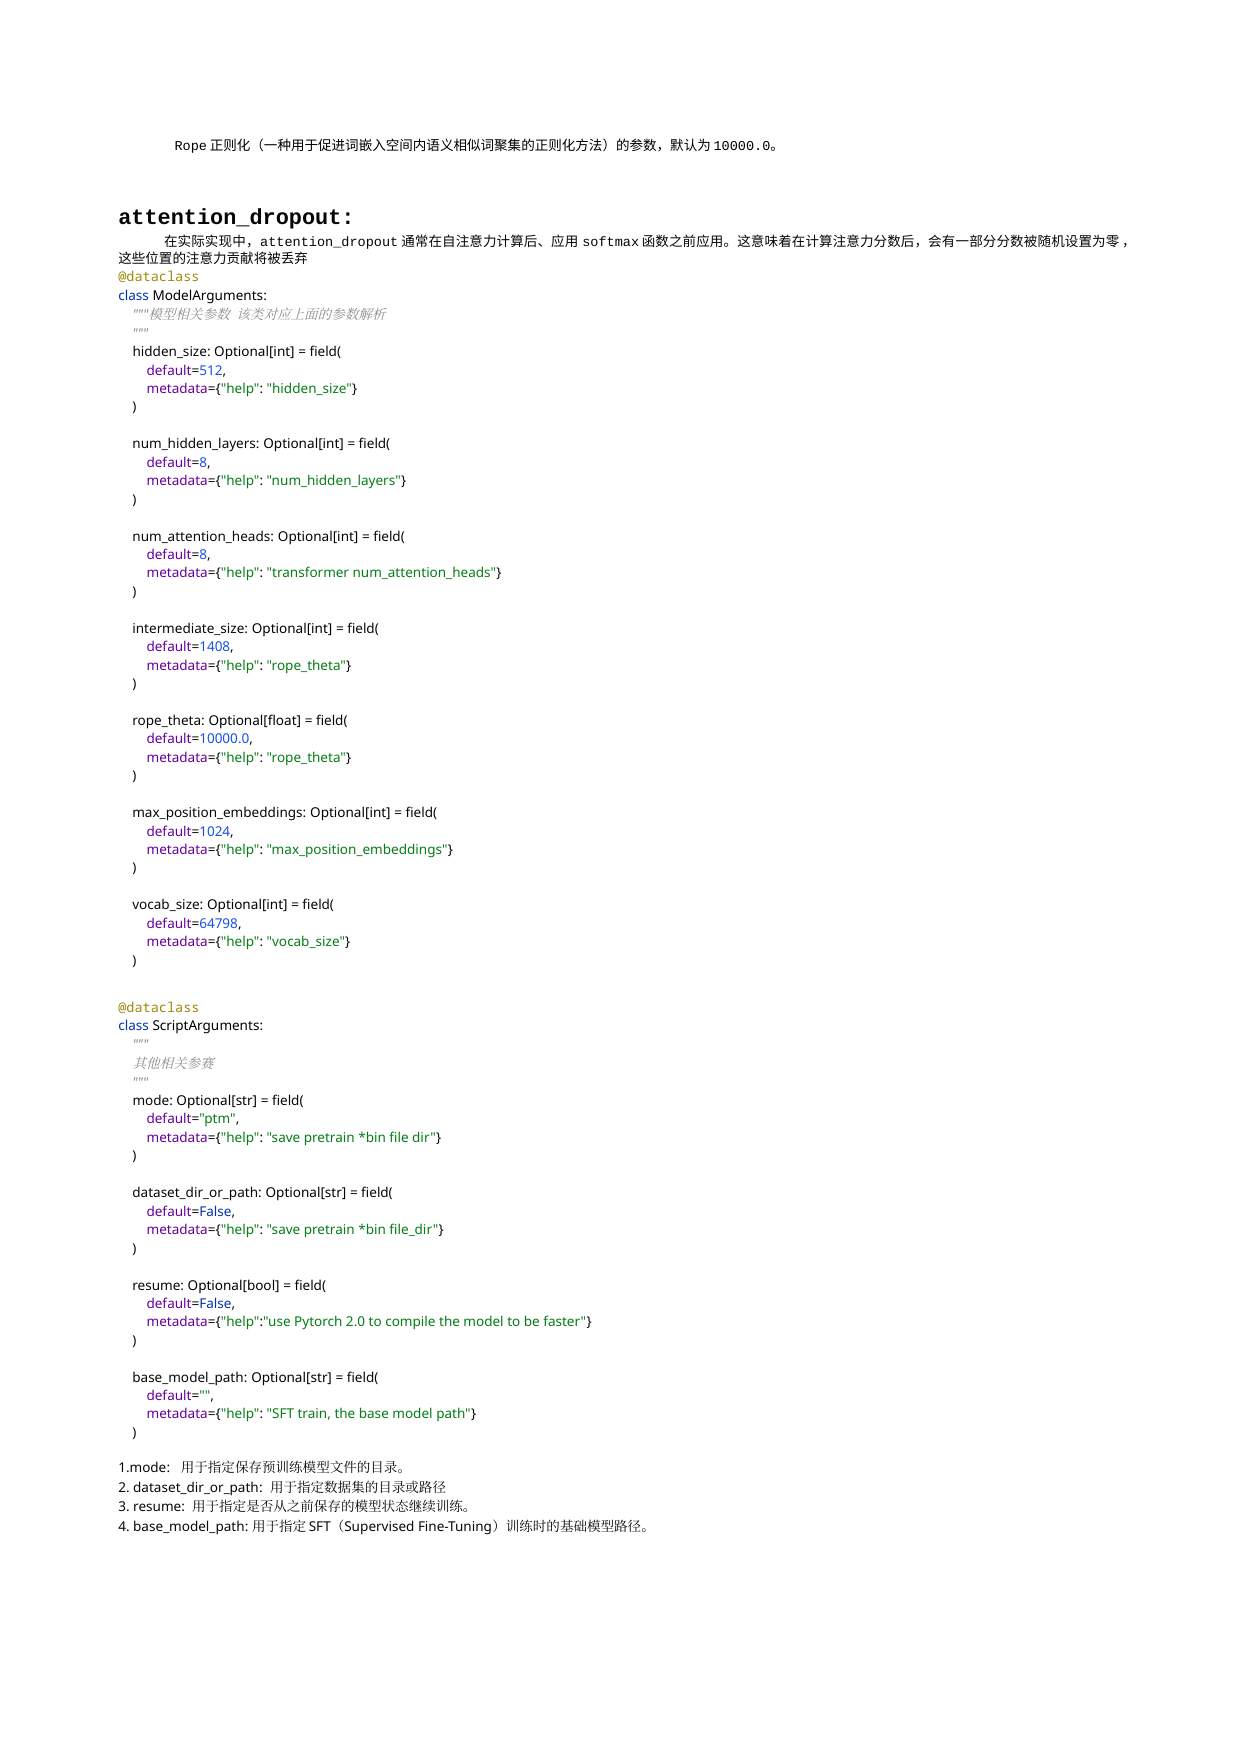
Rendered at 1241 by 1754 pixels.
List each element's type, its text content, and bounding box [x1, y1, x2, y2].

list 在实际实现中，attention_dropout通常在自注意力计算后、应用softmax函数之前应用。这意味着在计算注意力分数后，会有一部分分数被随机设置为零，这些位置的注意力贡献将被丢弃 @dataclass class ModelArguments: """模型相关参数 该类对应上面的参数解析 """ hidden_size: Optional[int] = field( default=512, metadata={"help": "hidden_size"} ) num_hidden_layers: Optional[int] = field( default=8, metadata={"help": "num_hidden_layers"} ) num_attention_heads: Optional[int] = field( default=8, metadata={"help": "transformer num_attention_heads"} ) intermediate_size: Optional[int] = field( default=1408, metadata={"help": "rope_theta"} ) rope_theta: Optional[float] = field( default=10000.0, metadata={"help": "rope_theta"} ) max_position_embeddings: Optional[int] = field( default=1024, metadata={"help": "max_position_embeddings"} ) vocab_size: Optional[int] = field( default=64798, metadata={"help": "vocab_size"} ) [118, 231, 1122, 969]
text @dataclass class ScriptArguments: """ 其他相关参赛 """ mode: Optional[str] = field( default="ptm", metadata={"help": "save pretrain *bin file dir"} ) dataset_dir_or_path: Optional[str] = field( default=False, metadata={"help": "save pretrain *bin file_dir"} ) resume: Optional[bool] = field( default=False, metadata={"help":"use Pytorch 2.0 to compile the model to be faster"} ) base_model_path: Optional[str] = field( default="", metadata={"help": "SFT train, the base model path"} ) [118, 998, 1122, 1441]
text 1.mode: 用于指定保存预训练模型文件的目录。 [118, 1457, 1122, 1477]
text 4. base_model_path: 用于指定SFT（Supervised Fine-Tuning）训练时的基础模型路径。 [118, 1516, 1122, 1535]
list Rope正则化（一种用于促进词嵌入空间内语义相似词聚集的正则化方法）的参数，默认为10000.0。 [118, 118, 1122, 156]
list attention_dropout: [118, 193, 1122, 231]
text 2. dataset_dir_or_path: 用于指定数据集的目录或路径 [118, 1477, 1122, 1496]
text 3. resume: 用于指定是否从之前保存的模型状态继续训练。 [118, 1496, 1122, 1516]
